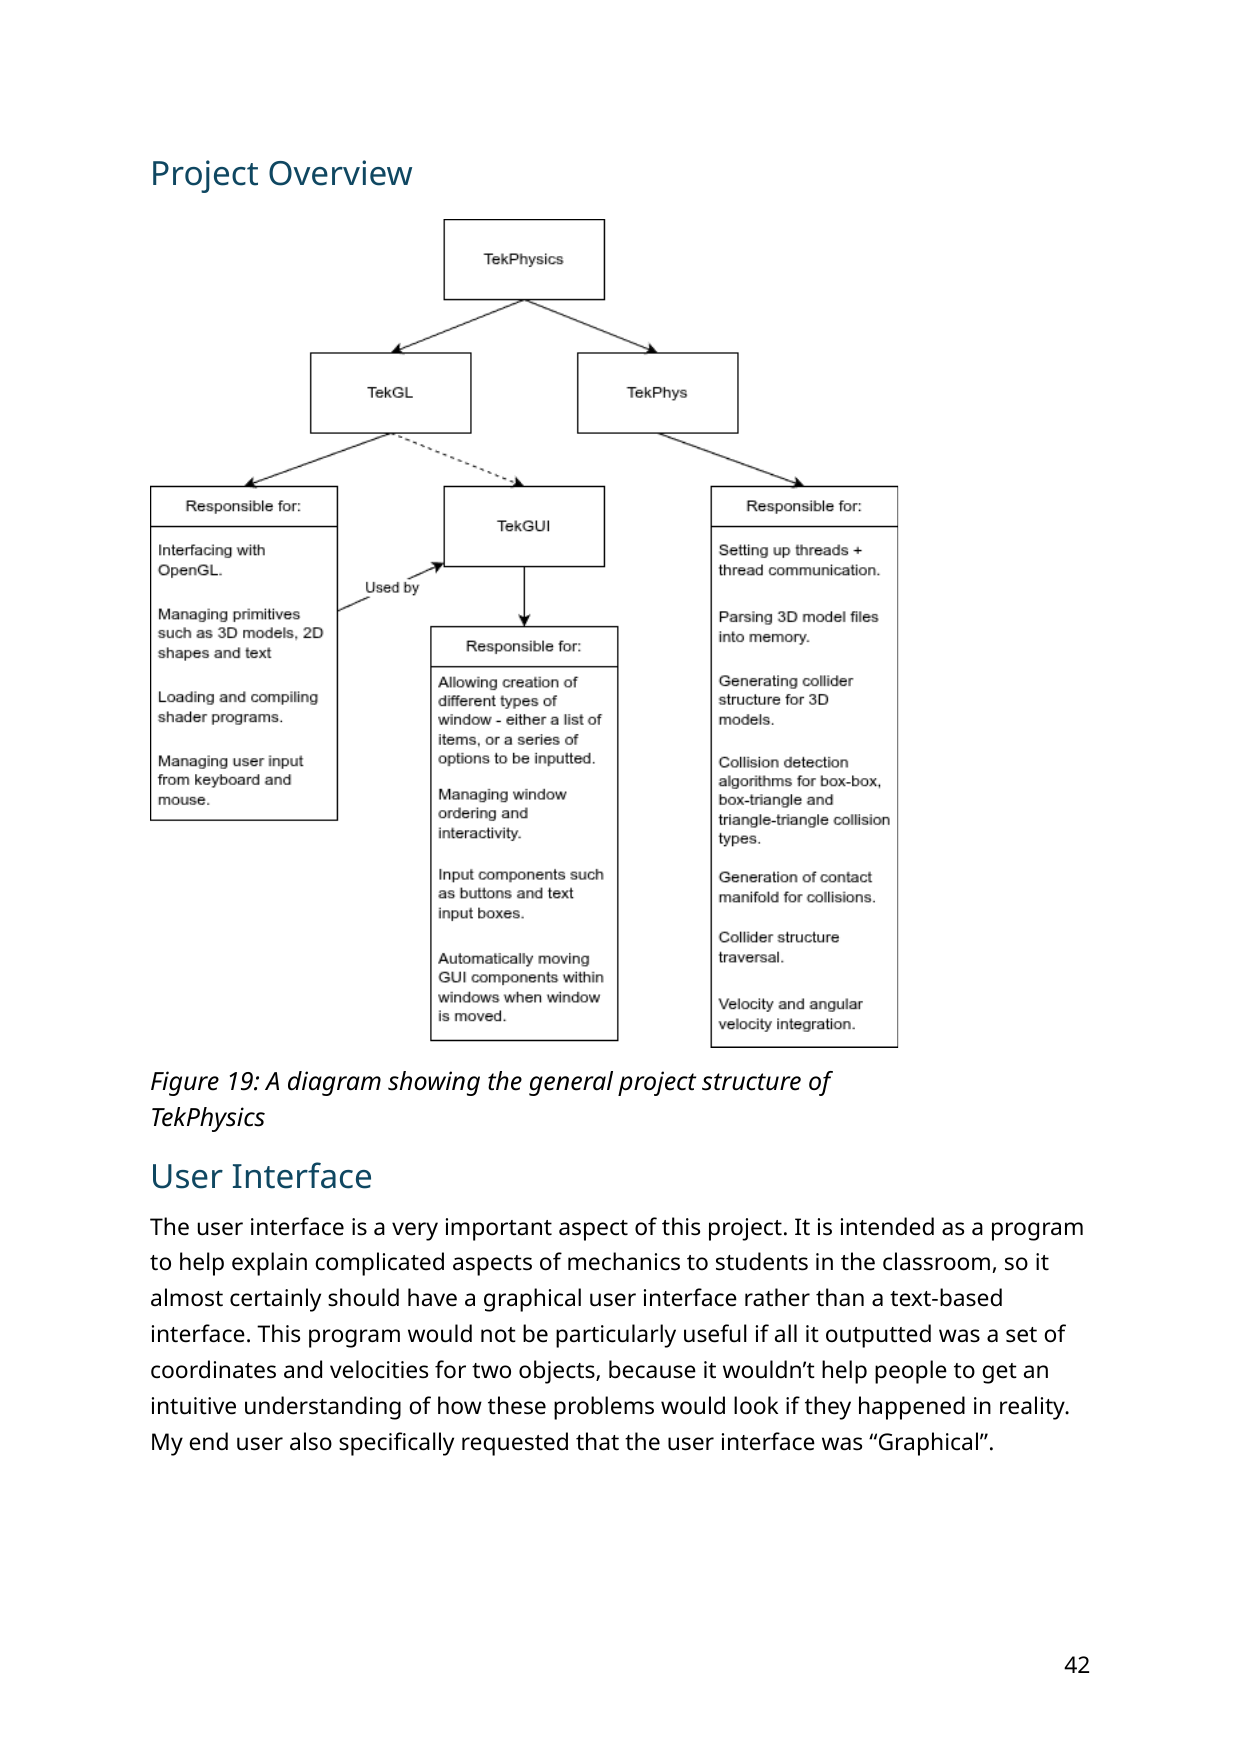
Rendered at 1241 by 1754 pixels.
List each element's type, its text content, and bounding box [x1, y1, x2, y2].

picture [150, 219, 899, 1048]
text The user interface is a very important aspect of this project. It is intended as a program to help explain complicated aspects of mechanics to students in the classroom, so it almost certainly should have a graphical user interface rather than a text-based interface. This program would not be particularly useful if all it outputted was a set of coordinates and velocities for two objects, because it wouldn’t help people to get an intuitive understanding of how these problems would look if they happened in reality. My end user also specifically requested that the user interface was “Graphical”. [150, 1210, 1090, 1457]
text Figure 19: A diagram showing the general project structure of TekPhysics [150, 1048, 898, 1134]
subtitle Project Overview [150, 150, 1090, 195]
subtitle User Interface [150, 1153, 1090, 1198]
